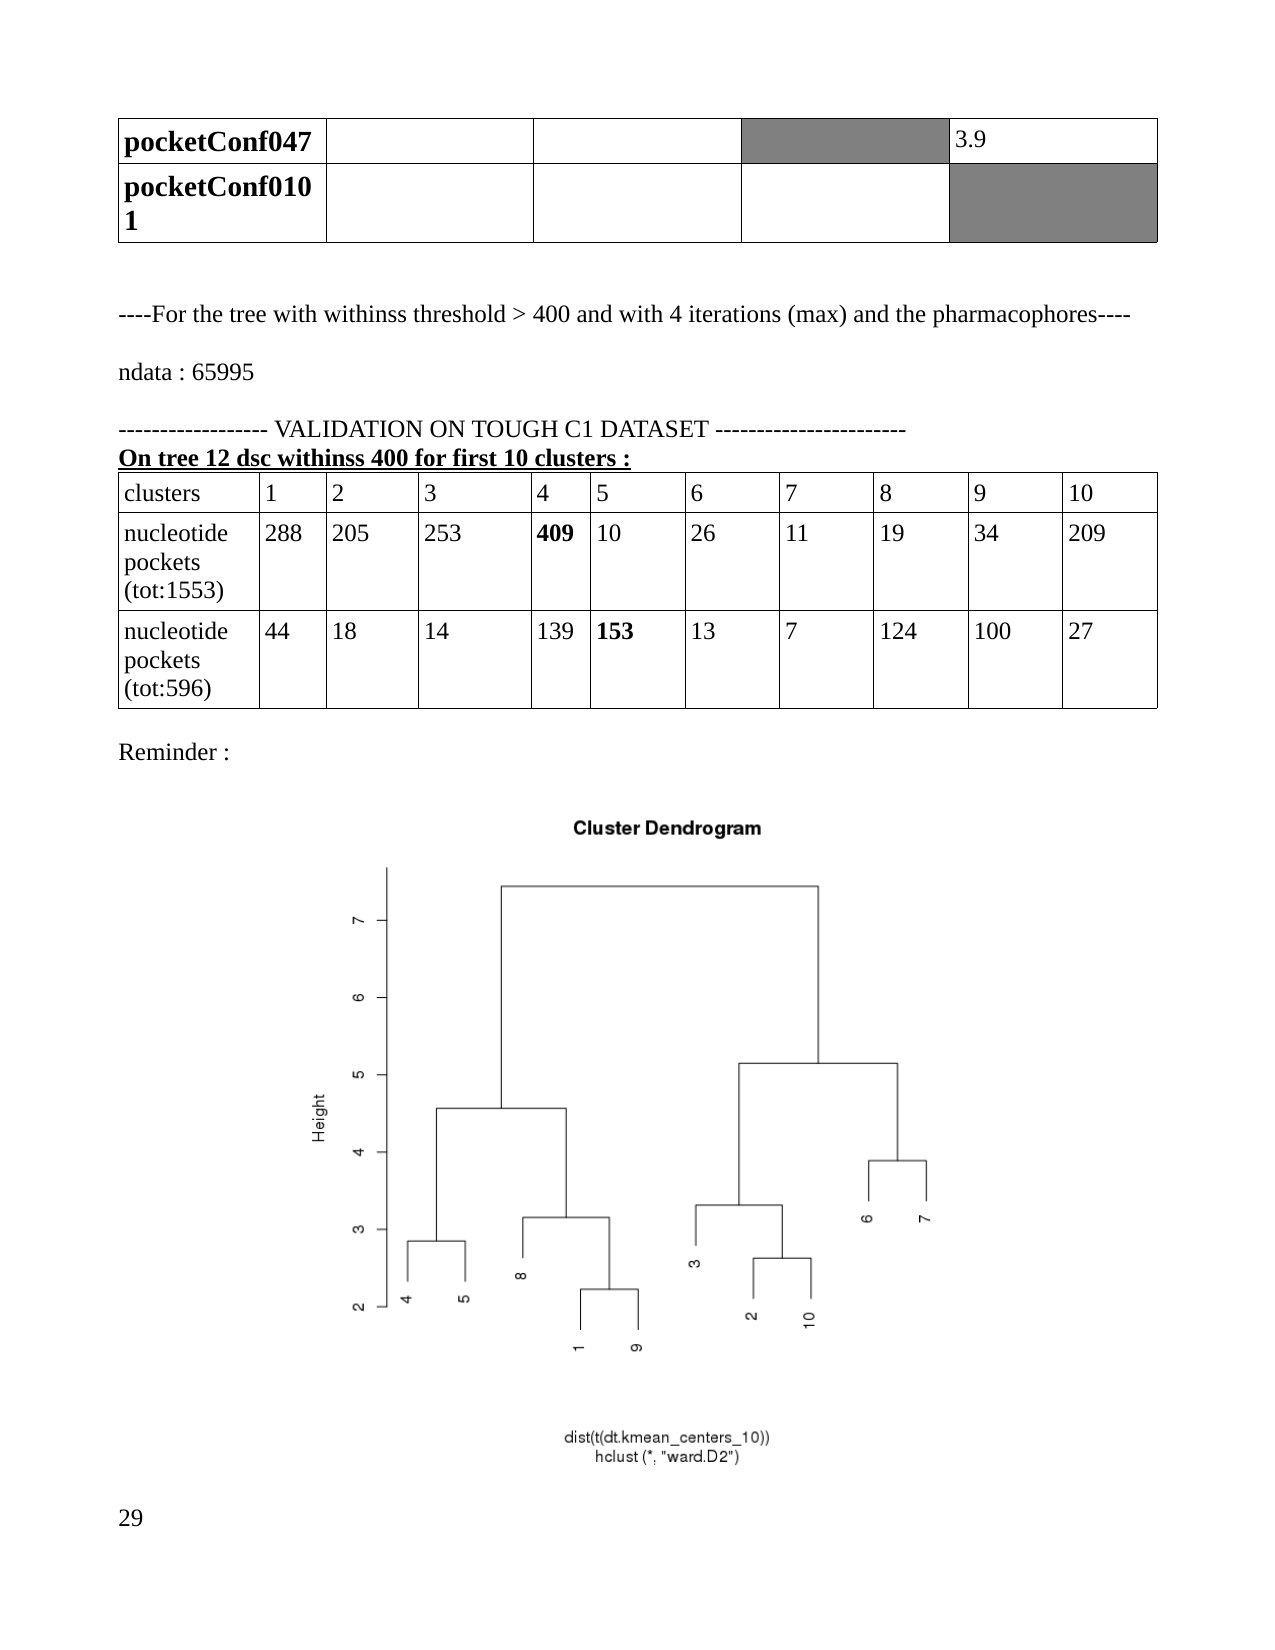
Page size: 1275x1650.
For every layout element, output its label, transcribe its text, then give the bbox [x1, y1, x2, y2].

text On tree 12 dsc withinss 400 for first 10 clusters : [118, 443, 1157, 472]
table_cell pocketConf0101 [119, 164, 326, 242]
table_cell 205 [327, 513, 418, 610]
table_cell 409 [532, 513, 590, 610]
table_header 4 [532, 473, 590, 512]
text ------------------ VALIDATION ON TOUGH C1 DATASET ----------------------- [118, 414, 1157, 443]
table_cell 27 [1063, 611, 1157, 708]
table_header 10 [1063, 473, 1157, 512]
picture [307, 790, 987, 1466]
text ----For the tree with withinss threshold > 400 and with 4 iterations (max) and the pharmacophores---- [118, 299, 1157, 328]
table_cell 100 [969, 611, 1062, 708]
table_cell 7 [780, 611, 873, 708]
text ndata : 65995 [118, 357, 1157, 386]
table_cell [534, 164, 741, 242]
table_cell 139 [532, 611, 590, 708]
table_cell 10 [591, 513, 685, 610]
table_cell 34 [969, 513, 1062, 610]
table_cell [327, 164, 533, 242]
table_header 7 [780, 473, 873, 512]
table_cell [950, 164, 1157, 242]
table_cell [742, 164, 949, 242]
table_cell 18 [327, 611, 418, 708]
table_header 5 [591, 473, 685, 512]
table_cell 44 [260, 611, 326, 708]
table_cell nucleotide pockets (tot:1553) [119, 513, 259, 610]
table_cell 13 [686, 611, 779, 708]
table_cell pocketConf047 [119, 119, 326, 163]
table_cell 11 [780, 513, 873, 610]
table_cell 253 [419, 513, 531, 610]
table_header 9 [969, 473, 1062, 512]
table_cell 3.9 [950, 119, 1157, 163]
table_cell 14 [419, 611, 531, 708]
table_header 8 [874, 473, 968, 512]
table_cell 124 [874, 611, 968, 708]
table_cell [742, 119, 949, 163]
table_cell nucleotide pockets (tot:596) [119, 611, 259, 708]
table_header 3 [419, 473, 531, 512]
table_cell 26 [686, 513, 779, 610]
text Reminder : [118, 737, 1157, 766]
table_header 6 [686, 473, 779, 512]
table_header 1 [260, 473, 326, 512]
table_cell 288 [260, 513, 326, 610]
table_cell [534, 119, 741, 163]
table_cell [327, 119, 533, 163]
table_header 2 [327, 473, 418, 512]
table_cell 209 [1063, 513, 1157, 610]
table_cell 153 [591, 611, 685, 708]
table_header clusters [119, 473, 259, 512]
table_cell 19 [874, 513, 968, 610]
